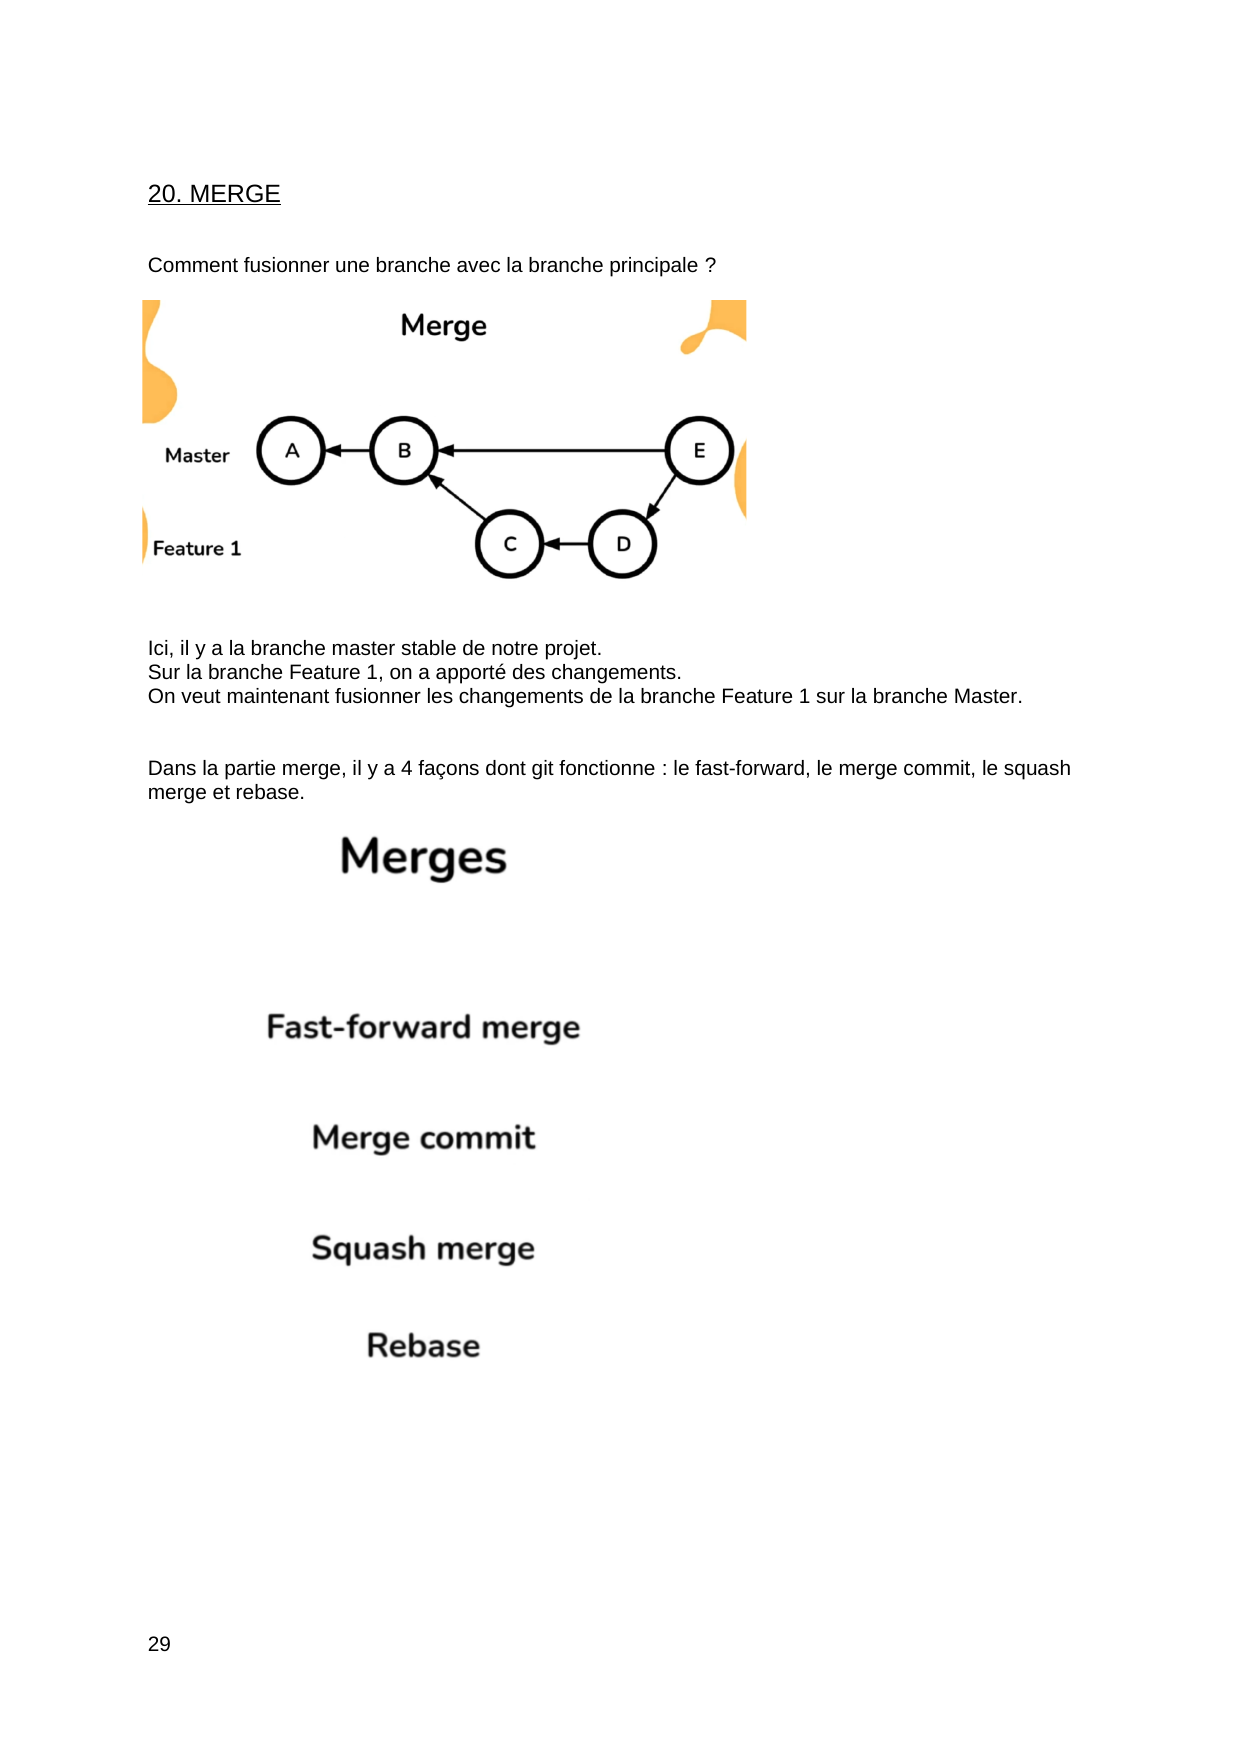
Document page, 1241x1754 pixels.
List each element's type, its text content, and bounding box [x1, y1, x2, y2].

text Ici, il y a la branche master stable de notre projet. [148, 636, 1093, 660]
subtitle 20. Merge [148, 179, 1093, 208]
text Dans la partie merge, il y a 4 façons dont git fonctionne : le fast-forward, le merge commit, le squash merge et rebase. [148, 756, 1093, 803]
picture [142, 300, 747, 599]
text Comment fusionner une branche avec la branche principale ? [148, 252, 1093, 276]
picture [228, 819, 655, 1411]
text Sur la branche Feature 1, on a apporté des changements. [148, 660, 1093, 684]
text On veut maintenant fusionner les changements de la branche Feature 1 sur la branche Master. [148, 684, 1093, 708]
